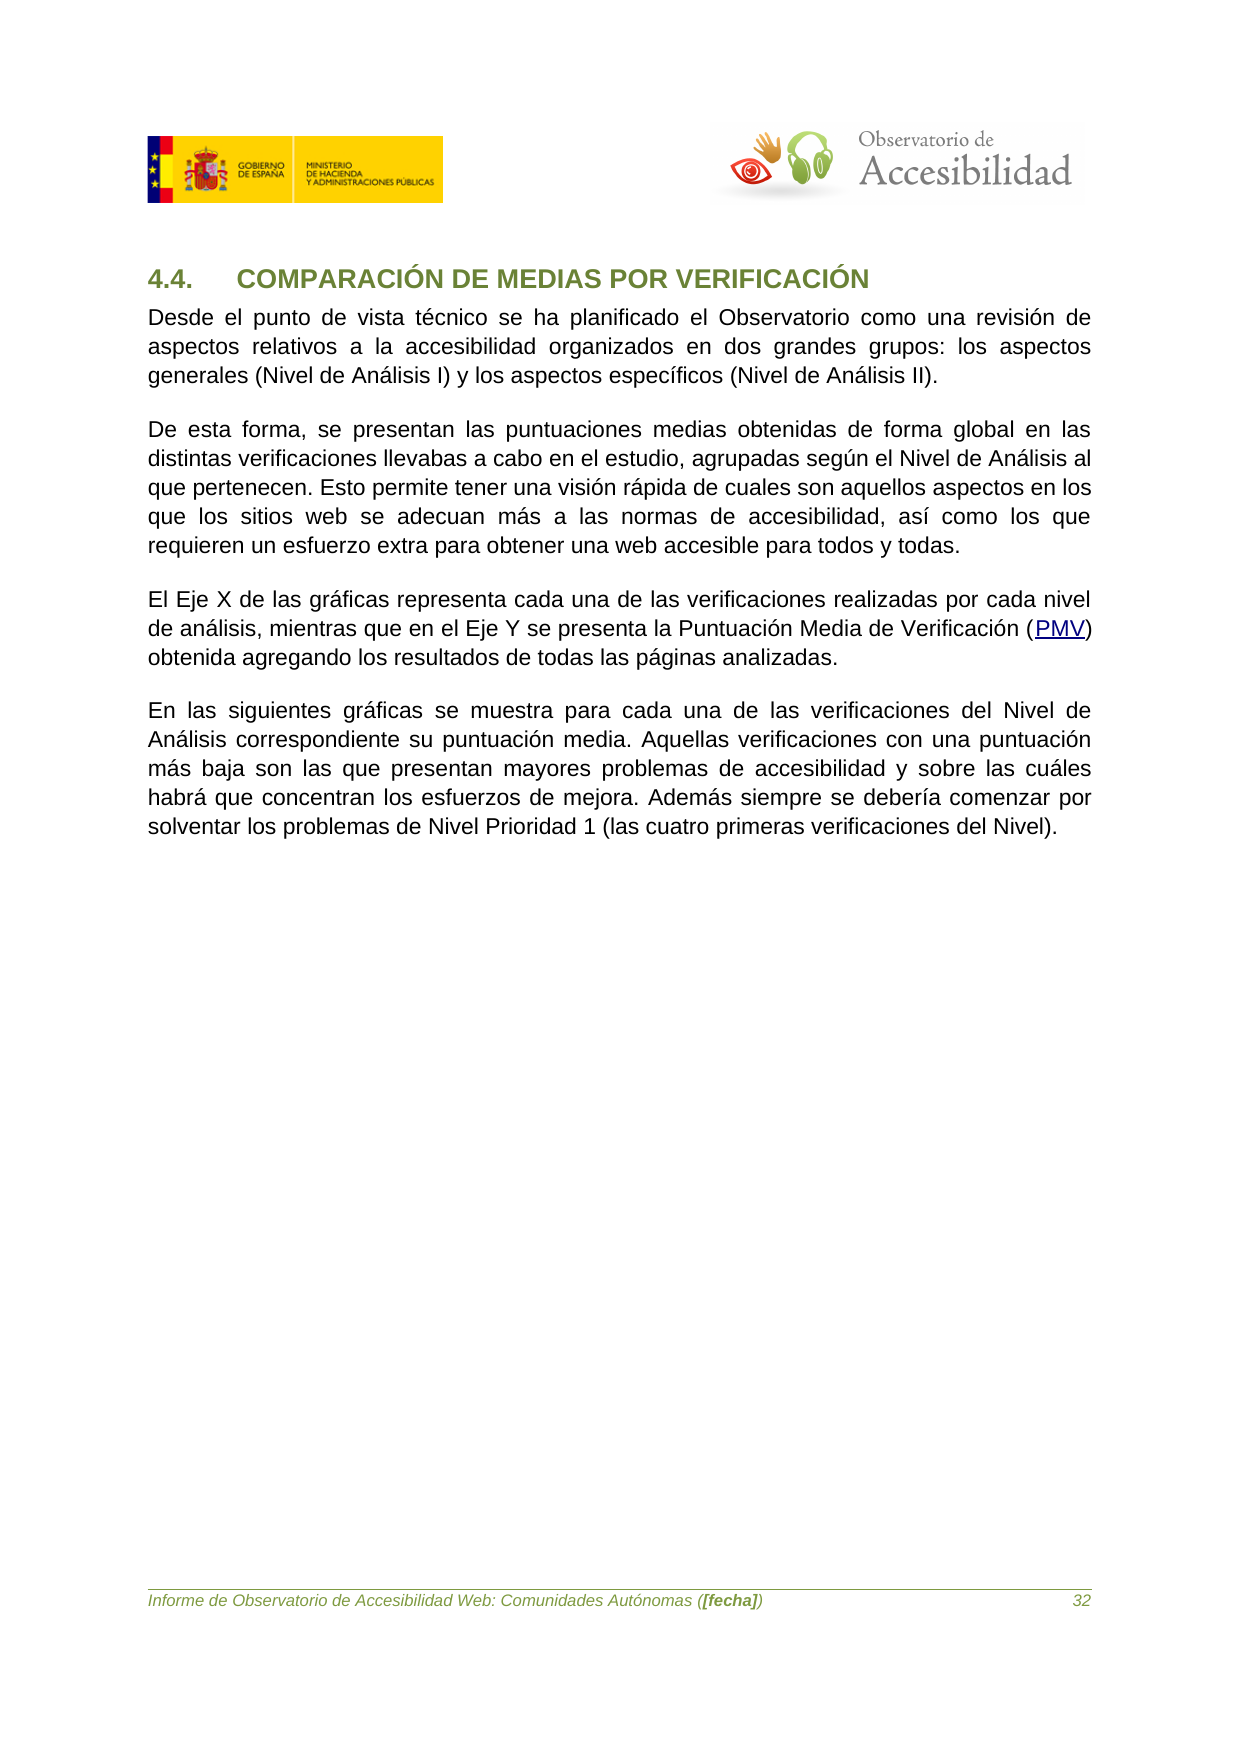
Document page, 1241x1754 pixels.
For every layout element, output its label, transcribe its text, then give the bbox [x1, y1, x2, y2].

text El Eje X de las gráficas representa cada una de las verificaciones realizadas por cada nivel de análisis, mientras que en el Eje Y se presenta la Puntuación Media de Verificación (PMV) obtenida agregando los resultados de todas las páginas analizadas. [148, 586, 1092, 670]
picture [147, 136, 443, 203]
text Desde el punto de vista técnico se ha planificado el Observatorio como una revisión de aspectos relativos a la accesibilidad organizados en dos grandes grupos: los aspectos generales (Nivel de Análisis I) y los aspectos específicos (Nivel de Análisis II). [148, 304, 1092, 388]
list Comparación de medias por verificación [148, 263, 1092, 294]
text En las siguientes gráficas se muestra para cada una de las verificaciones del Nivel de Análisis correspondiente su puntuación media. Aquellas verificaciones con una puntuación más baja son las que presentan mayores problemas de accesibilidad y sobre las cuáles habrá que concentran los esfuerzos de mejora. Además siempre se debería comenzar por solventar los problemas de Nivel Prioridad 1 (las cuatro primeras verificaciones del Nivel). [148, 697, 1092, 839]
text De esta forma, se presentan las puntuaciones medias obtenidas de forma global en las distintas verificaciones llevabas a cabo en el estudio, agrupadas según el Nivel de Análisis al que pertenecen. Esto permite tener una visión rápida de cuales son aquellos aspectos en los que los sitios web se adecuan más a las normas de accesibilidad, así como los que requieren un esfuerzo extra para obtener una web accesible para todos y todas. [148, 416, 1092, 558]
picture [710, 122, 1086, 205]
